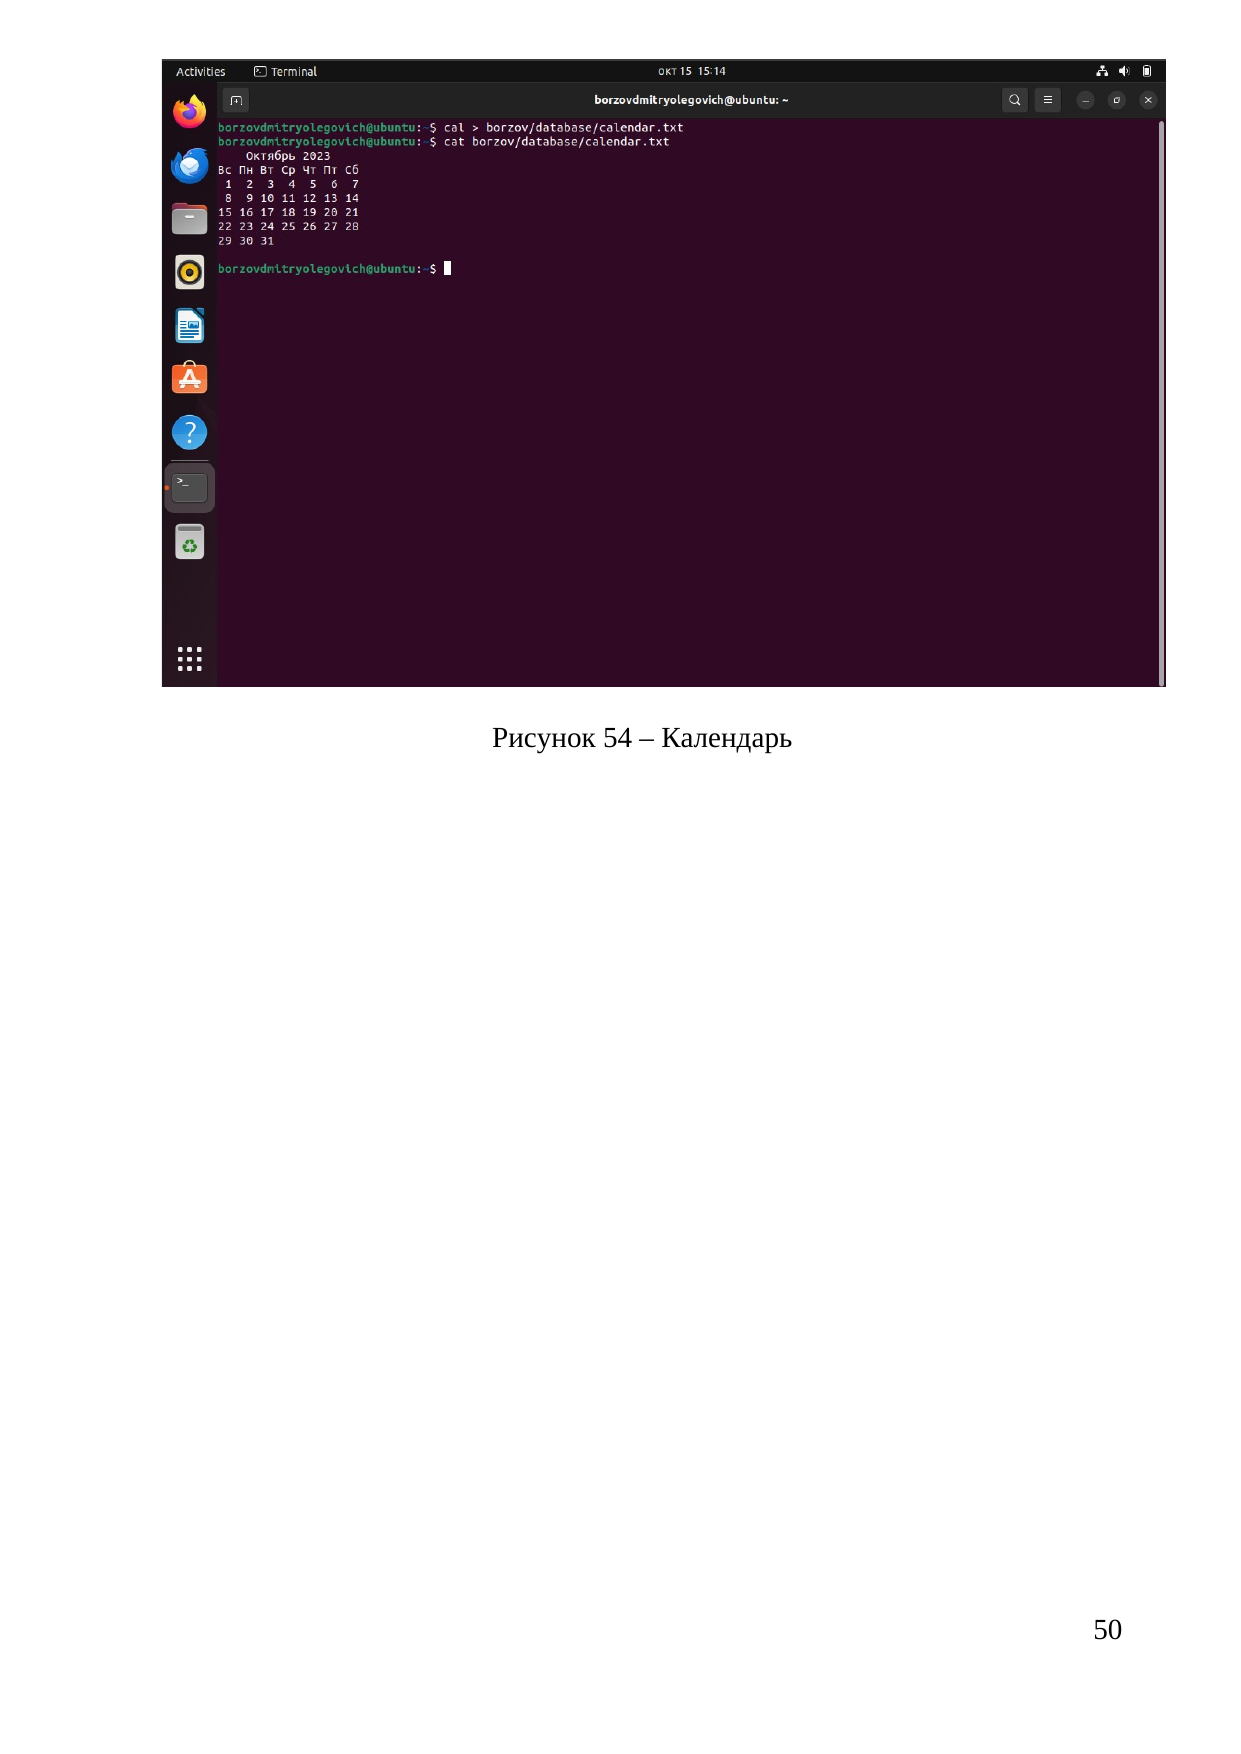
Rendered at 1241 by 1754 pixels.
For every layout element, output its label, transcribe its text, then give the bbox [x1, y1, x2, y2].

picture [161, 59, 1166, 687]
text Рисунок 54 – Календарь [118, 720, 1122, 754]
